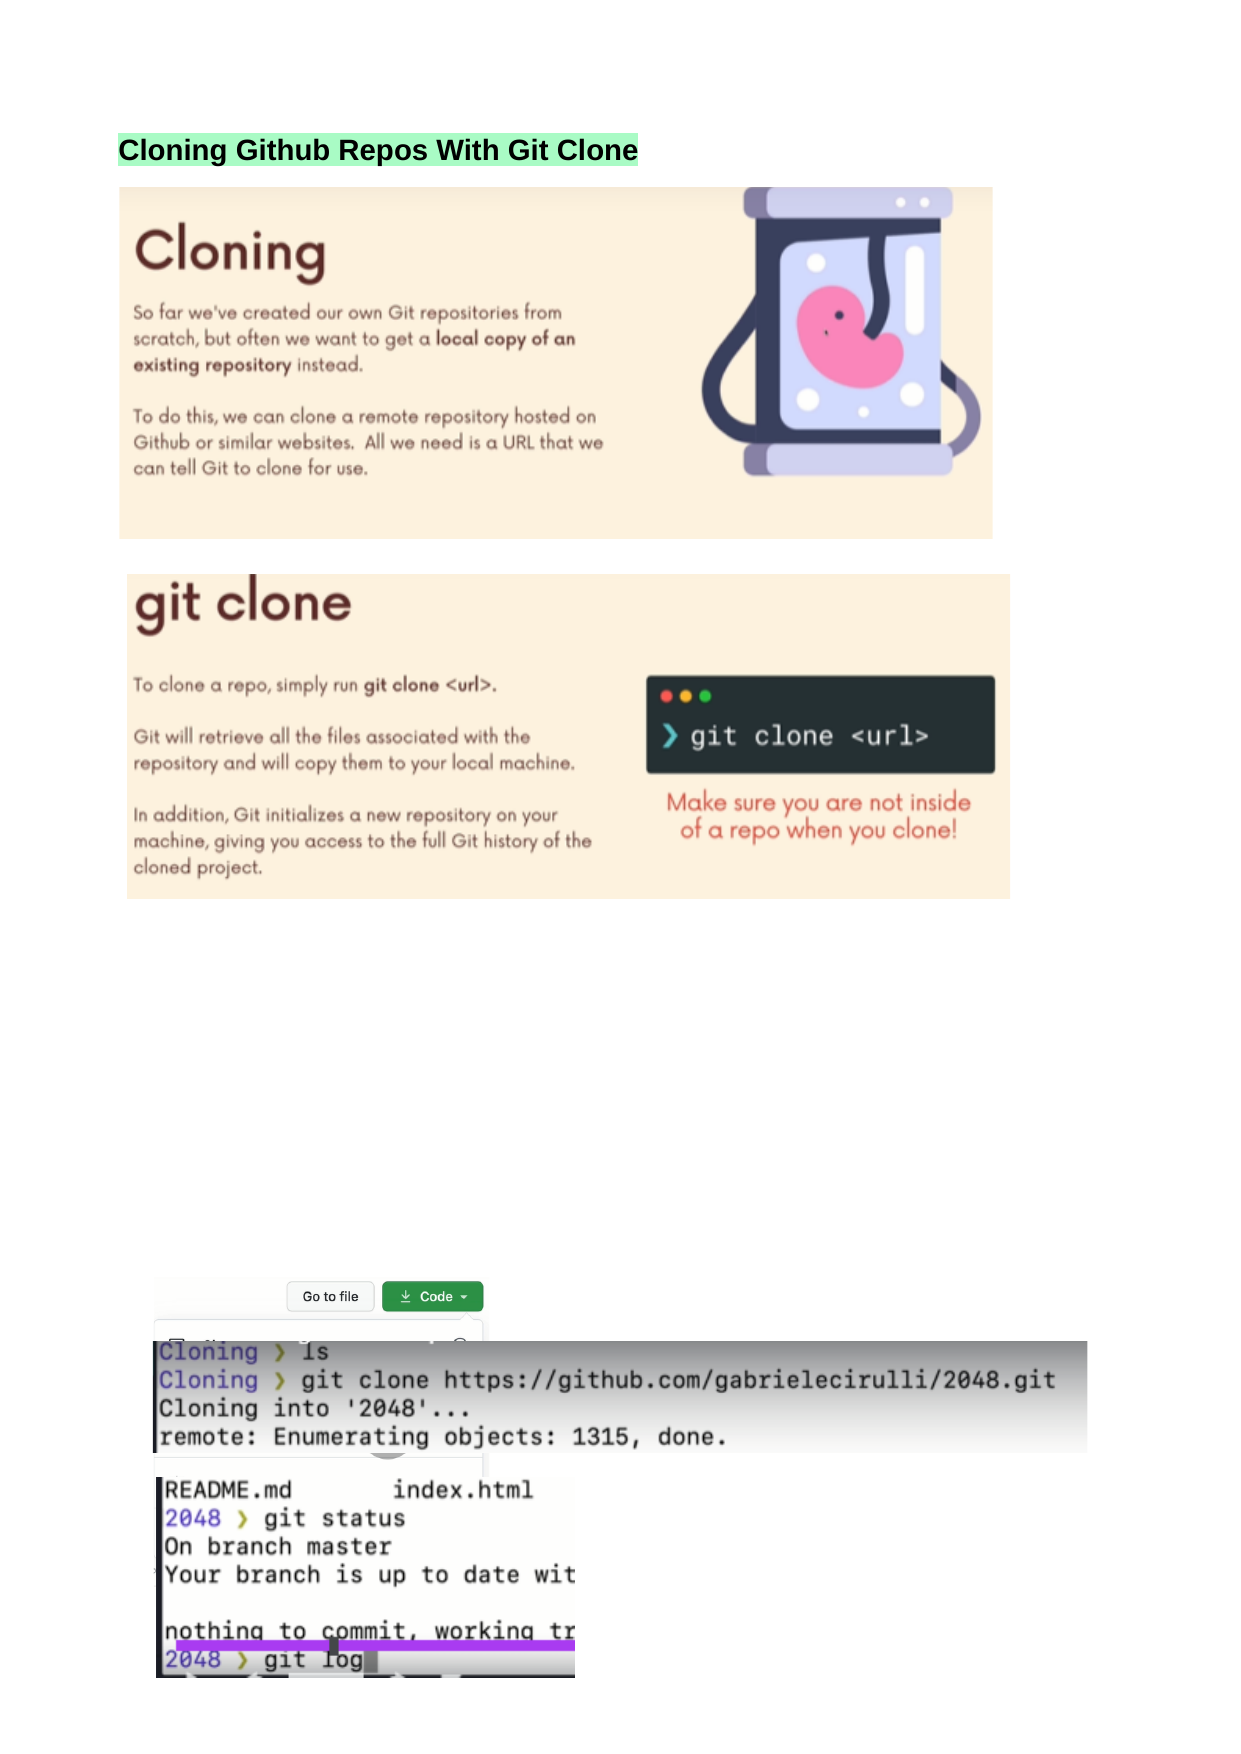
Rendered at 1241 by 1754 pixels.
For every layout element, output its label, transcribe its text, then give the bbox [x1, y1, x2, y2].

subtitle Cloning Github Repos With Git Clone [638, 133, 1122, 166]
picture [119, 187, 993, 539]
picture [152, 1277, 1088, 1678]
picture [127, 574, 1011, 899]
